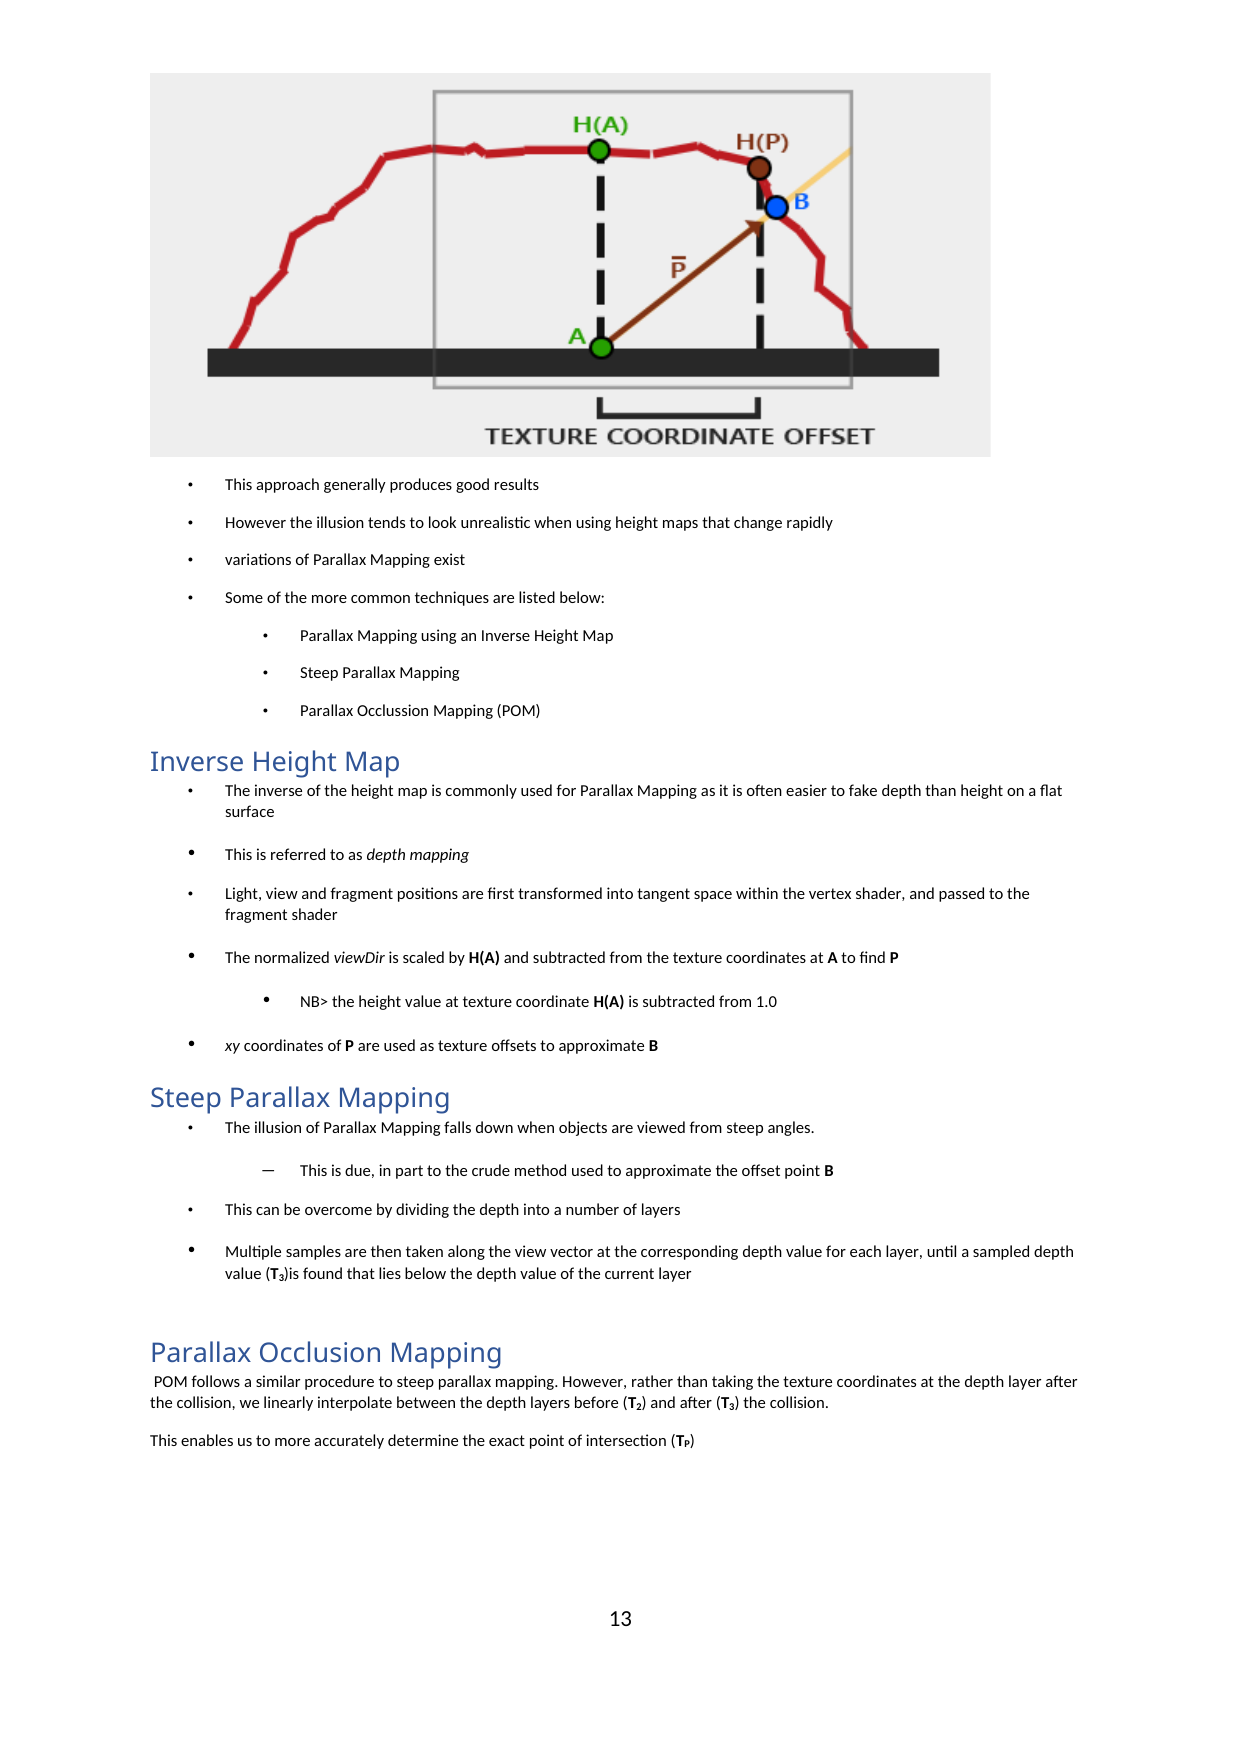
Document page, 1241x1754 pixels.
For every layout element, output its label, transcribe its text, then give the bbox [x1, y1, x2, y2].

list NB> the height value at texture coordinate H(A) is subtracted from 1.0 [262, 986, 1090, 1013]
list The illusion of Parallax Mapping falls down when objects are viewed from steep angles. [187, 1117, 1090, 1137]
list Steep Parallax Mapping [262, 663, 1090, 683]
text POM follows a similar procedure to steep parallax mapping. However, rather than taking the texture coordinates at the depth layer after the collision, we linearly interpolate between the depth layers before (T2) and after (T3) the collision. [150, 1371, 1090, 1413]
list However the illusion tends to look unrealistic when using height maps that change rapidly [187, 512, 1090, 532]
subtitle Inverse Height Map [150, 742, 1090, 779]
list The inverse of the height map is commonly used for Parallax Mapping as it is often easier to fake depth than height on a flat surface [187, 781, 1090, 822]
list This can be overcome by dividing the depth into a number of layers [187, 1199, 1090, 1219]
list Multiple samples are then taken along the view vector at the corresponding depth value for each layer, until a sampled depth value (T3)is found that lies below the depth value of the current layer [187, 1236, 1090, 1284]
list Parallax Mapping using an Inverse Height Map [262, 625, 1090, 645]
list Parallax Occlussion Mapping (POM) [262, 701, 1090, 721]
list Light, view and fragment positions are first transformed into tangent space within the vertex shader, and passed to the fragment shader [187, 883, 1090, 925]
list xy coordinates of P are used as texture offsets to approximate B [187, 1030, 1090, 1057]
list Some of the more common techniques are listed below: [187, 587, 1090, 608]
list This approach generally produces good results [187, 474, 1090, 494]
list This is referred to as depth mapping [187, 839, 1090, 866]
list variations of Parallax Mapping exist [187, 550, 1090, 570]
subtitle Parallax Occlusion Mapping [150, 1333, 1090, 1370]
list This is due, in part to the crude method used to approximate the offset point B [262, 1155, 1090, 1181]
subtitle Steep Parallax Mapping [150, 1079, 1090, 1116]
list The normalized viewDir is scaled by H(A) and subtracted from the texture coordinates at A to find P [187, 942, 1090, 969]
text This enables us to more accurately determine the exact point of intersection (TP) [150, 1430, 1090, 1451]
